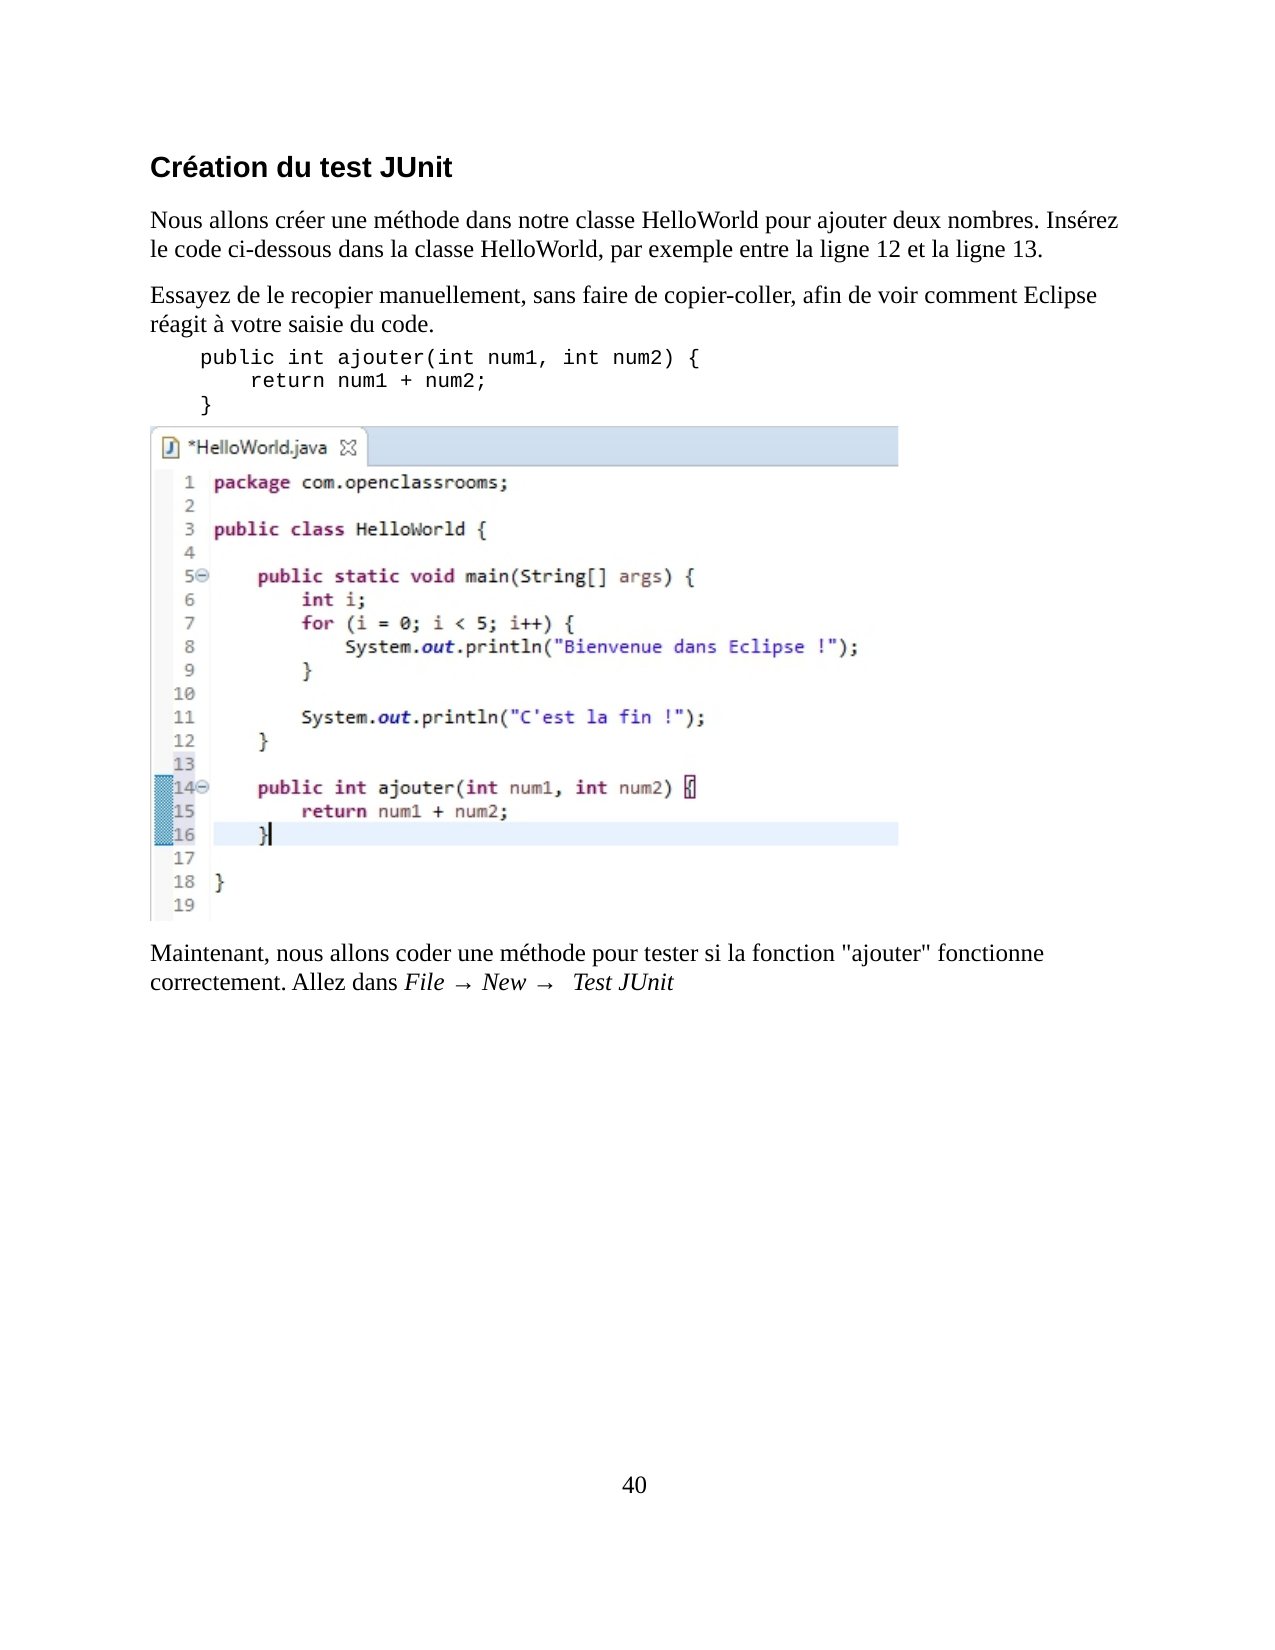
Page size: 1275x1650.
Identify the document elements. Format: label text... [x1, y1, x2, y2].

text Nous allons créer une méthode dans notre classe HelloWorld pour ajouter deux nombres. Insérez le code ci-dessous dans la classe HelloWorld, par exemple entre la ligne 12 et la ligne 13. [150, 205, 1125, 262]
text } [150, 394, 1125, 418]
text public int ajouter(int num1, int num2) { [150, 347, 1125, 371]
text Maintenant, nous allons coder une méthode pour tester si la fonction "ajouter" fonctionne correctement. Allez dans File → New → Test JUnit [150, 938, 1125, 996]
text Essayez de le recopier manuellement, sans faire de copier-coller, afin de voir comment Eclipse réagit à votre saisie du code. [150, 280, 1125, 338]
picture [150, 426, 899, 921]
subtitle Création du test JUnit [150, 150, 1125, 183]
text return num1 + num2; [150, 371, 1125, 394]
